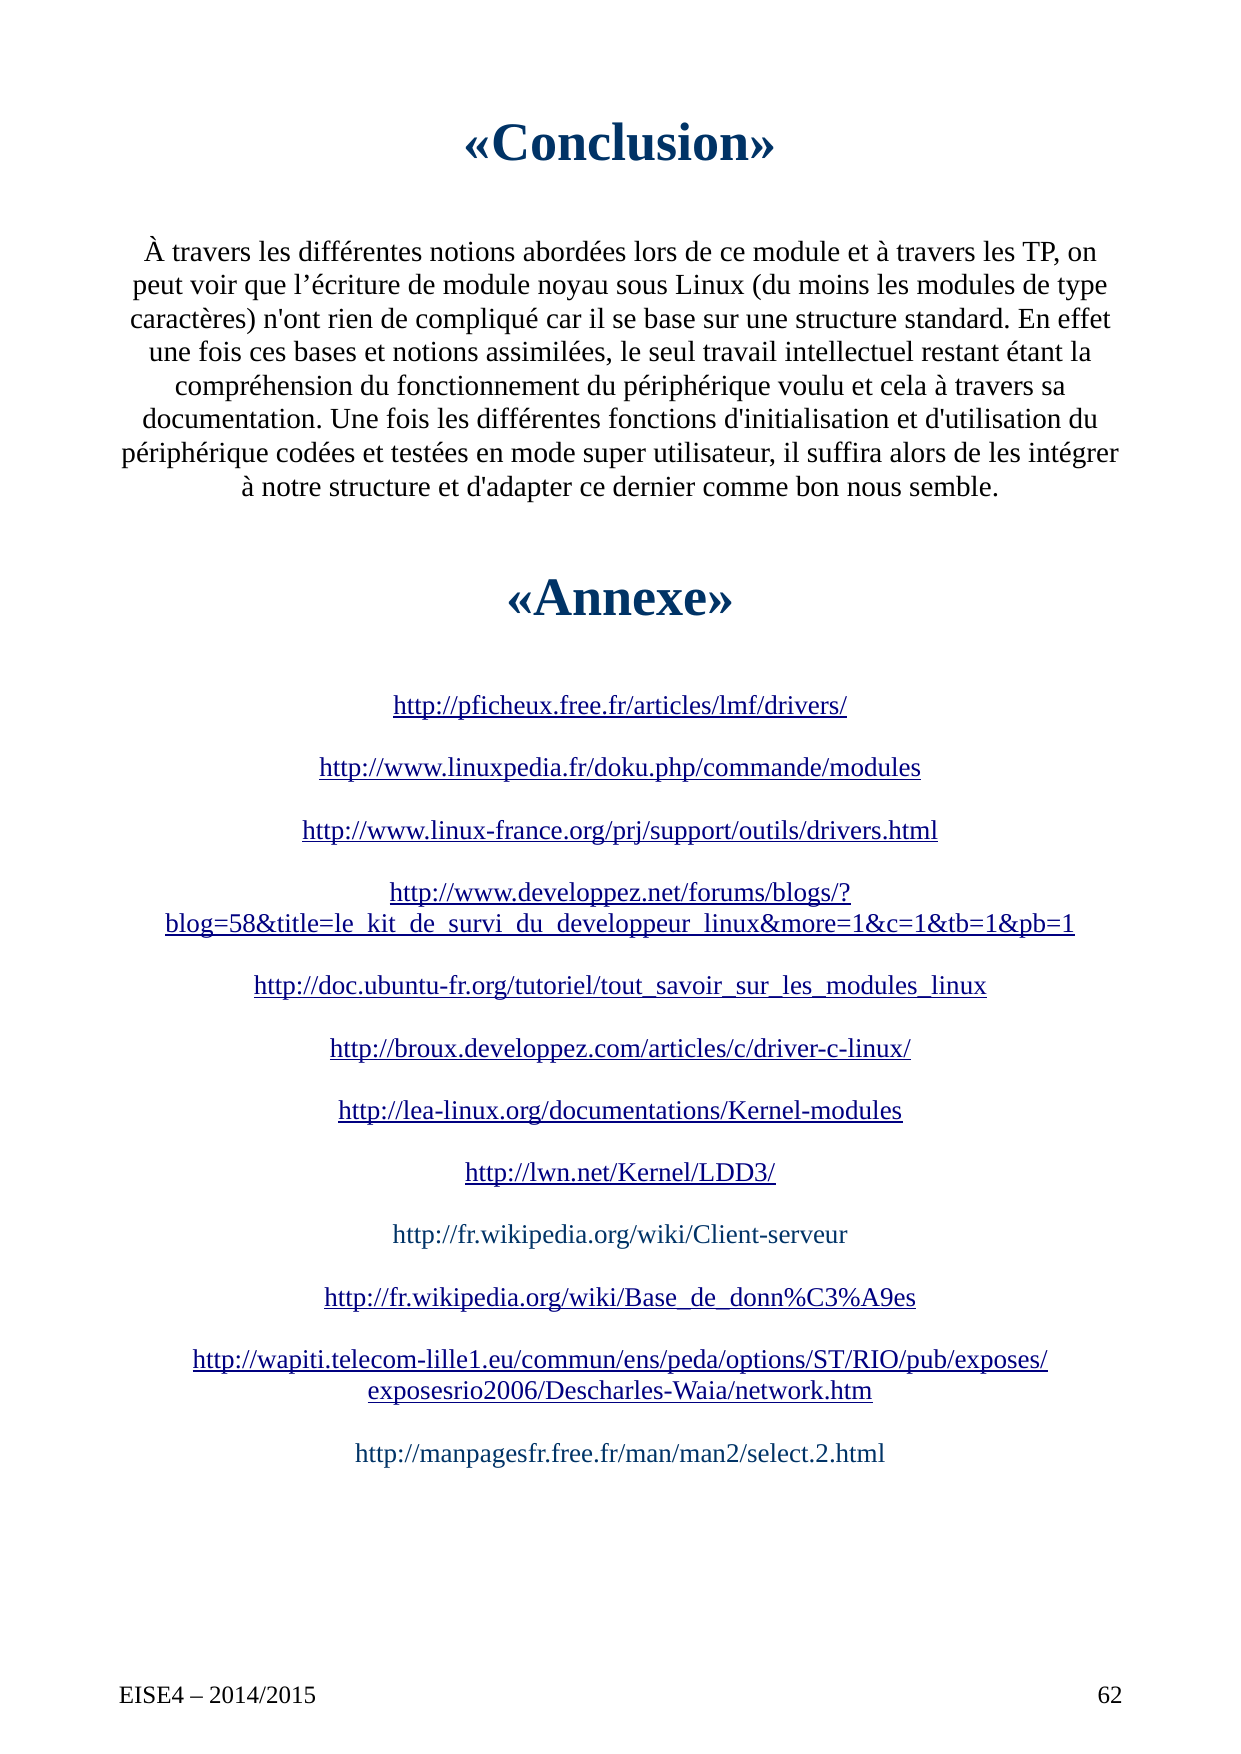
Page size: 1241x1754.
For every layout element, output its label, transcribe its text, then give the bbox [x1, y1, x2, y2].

text http://www.linux-france.org/prj/support/outils/drivers.html [118, 814, 1122, 845]
text http://www.linuxpedia.fr/doku.php/commande/modules [118, 751, 1122, 783]
text http://fr.wikipedia.org/wiki/Client-serveur [118, 1219, 1122, 1250]
text «Conclusion» [118, 109, 1122, 172]
text http://broux.developpez.com/articles/c/driver-c-linux/ [118, 1032, 1122, 1063]
text http://lea-linux.org/documentations/Kernel-modules [118, 1094, 1122, 1125]
text À travers les différentes notions abordées lors de ce module et à travers les TP, on peut voir que l’écriture de module noyau sous Linux (du moins les modules de type caractères) n'ont rien de compliqué car il se base sur une structure standard. En effet une fois ces bases et notions assimilées, le seul travail intellectuel restant étant la compréhension du fonctionnement du périphérique voulu et cela à travers sa documentation. Une fois les différentes fonctions d'initialisation et d'utilisation du périphérique codées et testées en mode super utilisateur, il suffira alors de les intégrer à notre structure et d'adapter ce dernier comme bon nous semble. [118, 234, 1122, 502]
text http://wapiti.telecom-lille1.eu/commun/ens/peda/options/ST/RIO/pub/exposes/exposesrio2006/Descharles-Waia/network.htm [118, 1343, 1122, 1406]
text http://pficheux.free.fr/articles/lmf/drivers/ [118, 689, 1122, 720]
text http://fr.wikipedia.org/wiki/Base_de_donn%C3%A9es [118, 1281, 1122, 1312]
text http://doc.ubuntu-fr.org/tutoriel/tout_savoir_sur_les_modules_linux [118, 969, 1122, 1001]
text «Annexe» [118, 564, 1122, 627]
text http://www.developpez.net/forums/blogs/?blog=58&title=le_kit_de_survi_du_developpeur_linux&more=1&c=1&tb=1&pb=1 [118, 876, 1122, 938]
text http://lwn.net/Kernel/LDD3/ [118, 1156, 1122, 1187]
text http://manpagesfr.free.fr/man/man2/select.2.html [118, 1437, 1122, 1468]
